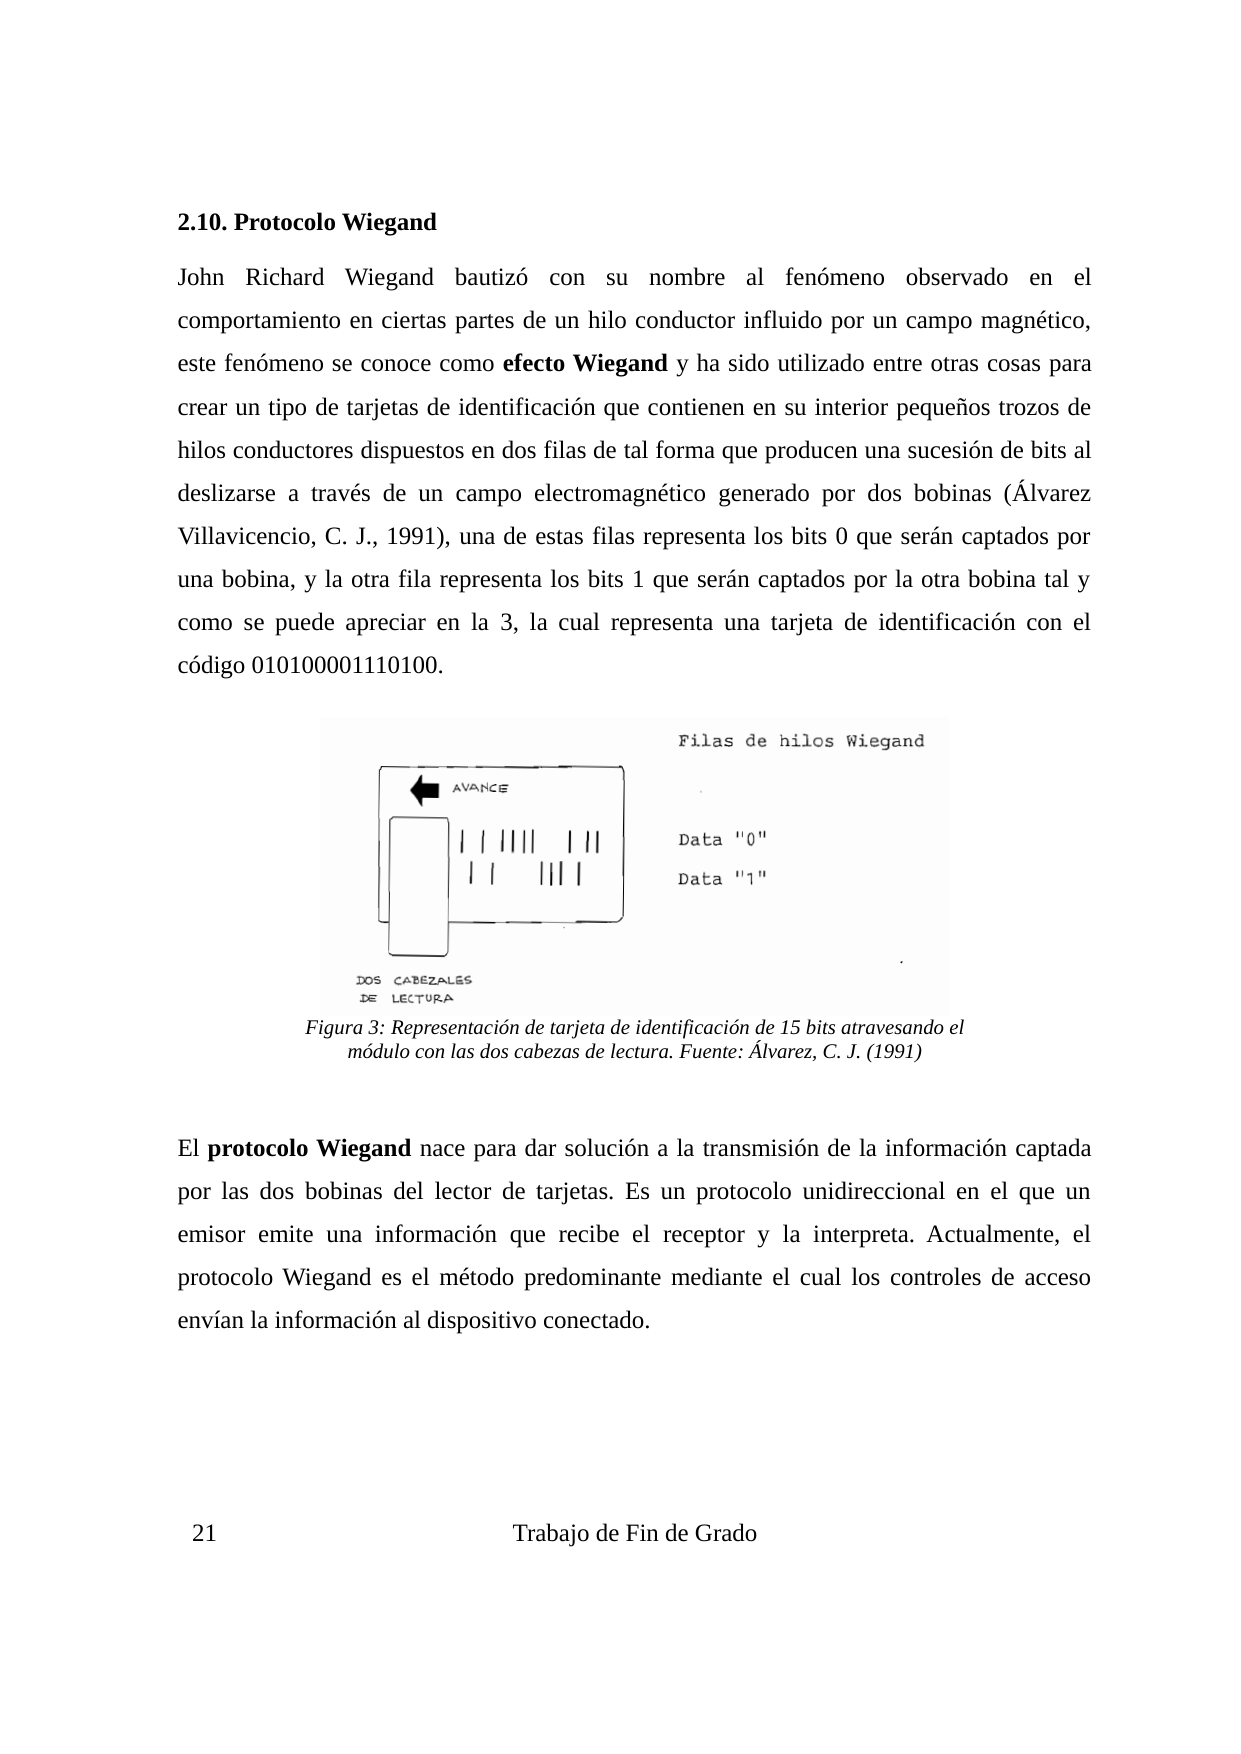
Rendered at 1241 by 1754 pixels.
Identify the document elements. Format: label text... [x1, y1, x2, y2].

picture [320, 717, 949, 1016]
text Figura 3: Representación de tarjeta de identificación de 15 bits atravesando el módulo con las dos cabezas de lectura. Fuente: Álvarez, C. J. (1991) [282, 718, 987, 1063]
text El protocolo Wiegand nace para dar solución a la transmisión de la información captada por las dos bobinas del lector de tarjetas. Es un protocolo unidireccional en el que un emisor emite una información que recibe el receptor y la interpreta. Actualmente, el protocolo Wiegand es el método predominante mediante el cual los controles de acceso envían la información al dispositivo conectado. [177, 1133, 1092, 1334]
subtitle 2.10. Protocolo Wiegand [177, 207, 1092, 235]
text John Richard Wiegand bautizó con su nombre al fenómeno observado en el comportamiento en ciertas partes de un hilo conductor influido por un campo magnético, este fenómeno se conoce como efecto Wiegand y ha sido utilizado entre otras cosas para crear un tipo de tarjetas de identificación que contienen en su interior pequeños trozos de hilos conductores dispuestos en dos filas de tal forma que producen una sucesión de bits al deslizarse a través de un campo electromagnético generado por dos bobinas (Álvarez Villavicencio, C. J., 1991), una de estas filas representa los bits 0 que serán captados por una bobina, y la otra fila representa los bits 1 que serán captados por la otra bobina tal y como se puede apreciar en la Figura 3, la cual representa una tarjeta de identificación con el código 010100001110100. [177, 262, 1092, 679]
